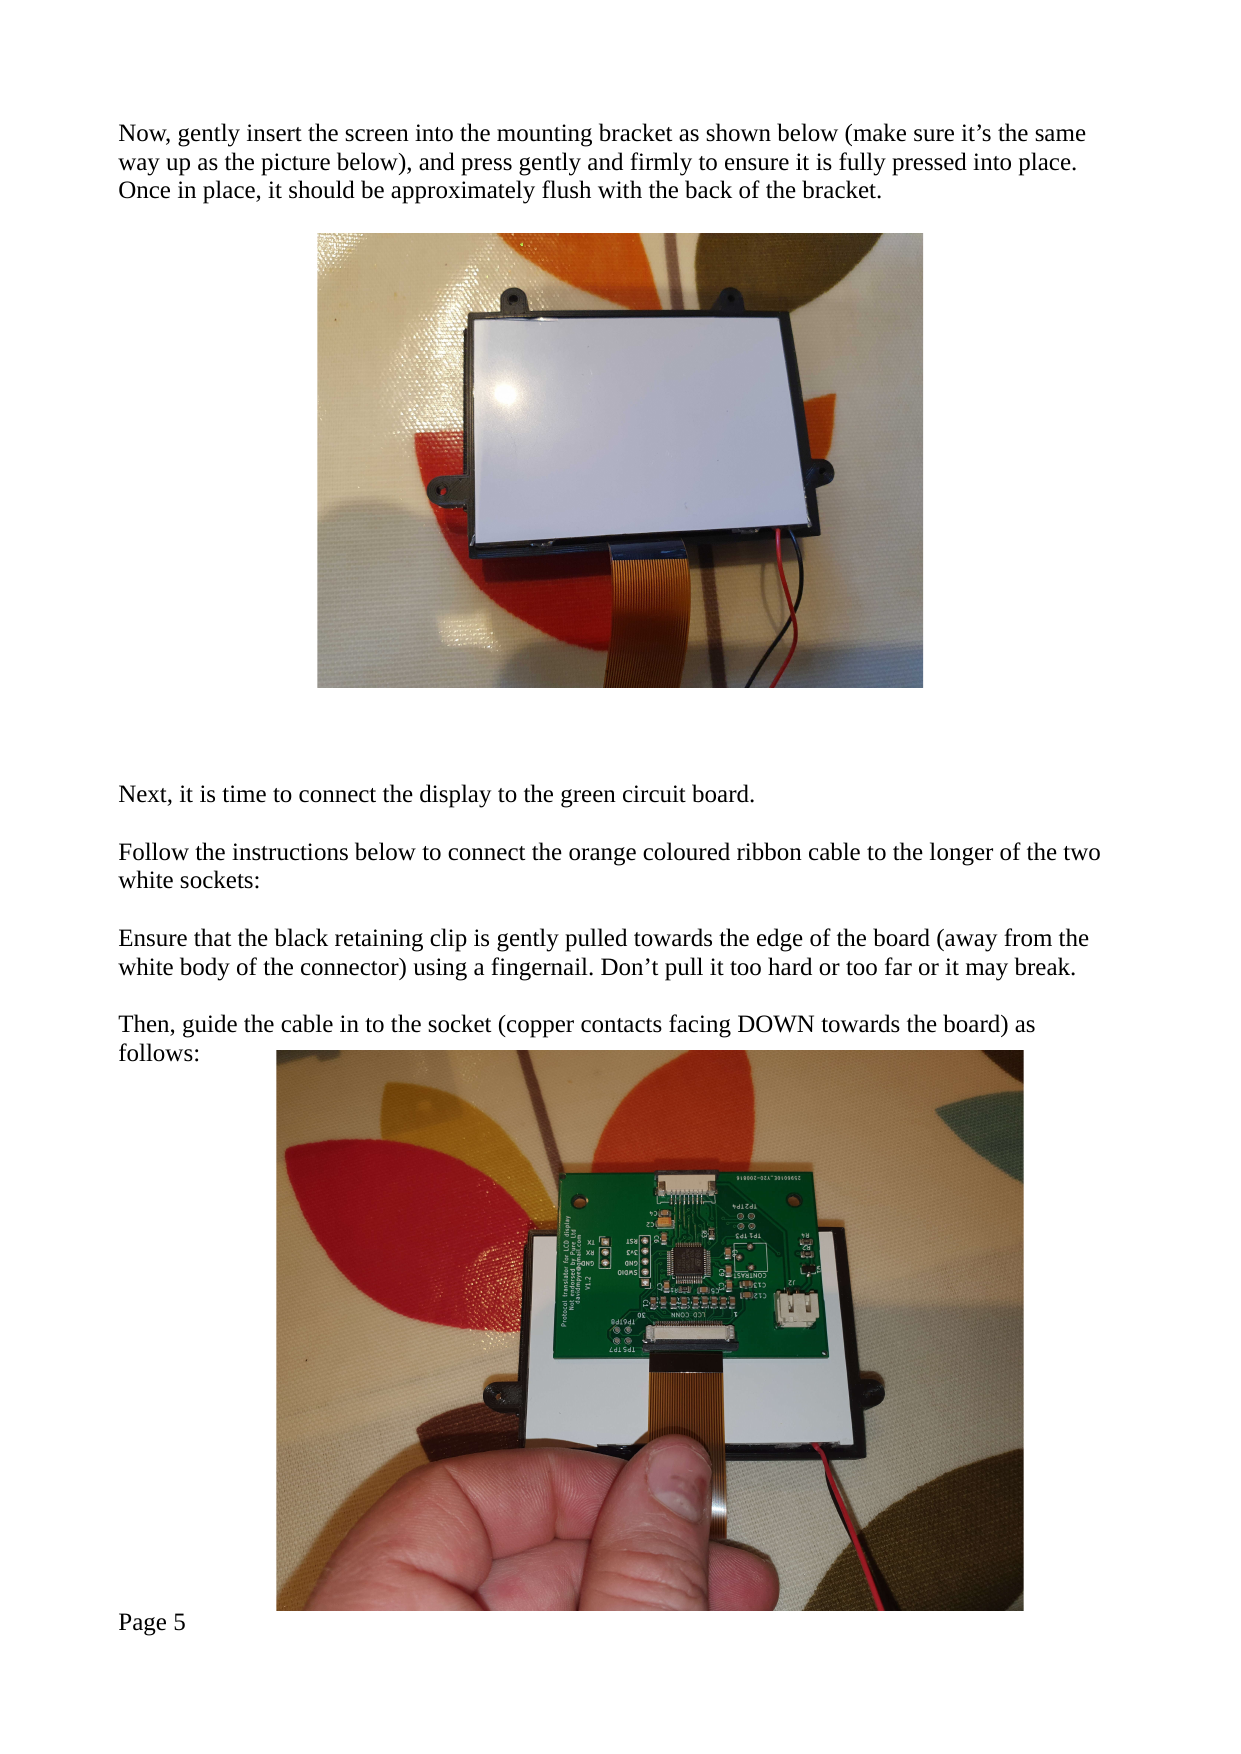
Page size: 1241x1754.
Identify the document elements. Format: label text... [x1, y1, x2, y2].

text Follow the instructions below to connect the orange coloured ribbon cable to the longer of the two white sockets: [118, 837, 1122, 894]
text Next, it is time to connect the display to the green circuit board. [118, 779, 1122, 808]
picture [317, 233, 924, 688]
text Then, guide the cable in to the socket (copper contacts facing DOWN towards the board) as follows: [118, 1009, 1122, 1067]
text Ensure that the black retaining clip is gently pulled towards the edge of the board (away from the white body of the connector) using a fingernail. Don’t pull it too hard or too far or it may break. [118, 923, 1122, 981]
text Now, gently insert the screen into the mounting bracket as shown below (make sure it’s the same way up as the picture below), and press gently and firmly to ensure it is fully pressed into place. Once in place, it should be approximately flush with the back of the bracket. [118, 118, 1122, 204]
picture [276, 1050, 1024, 1611]
